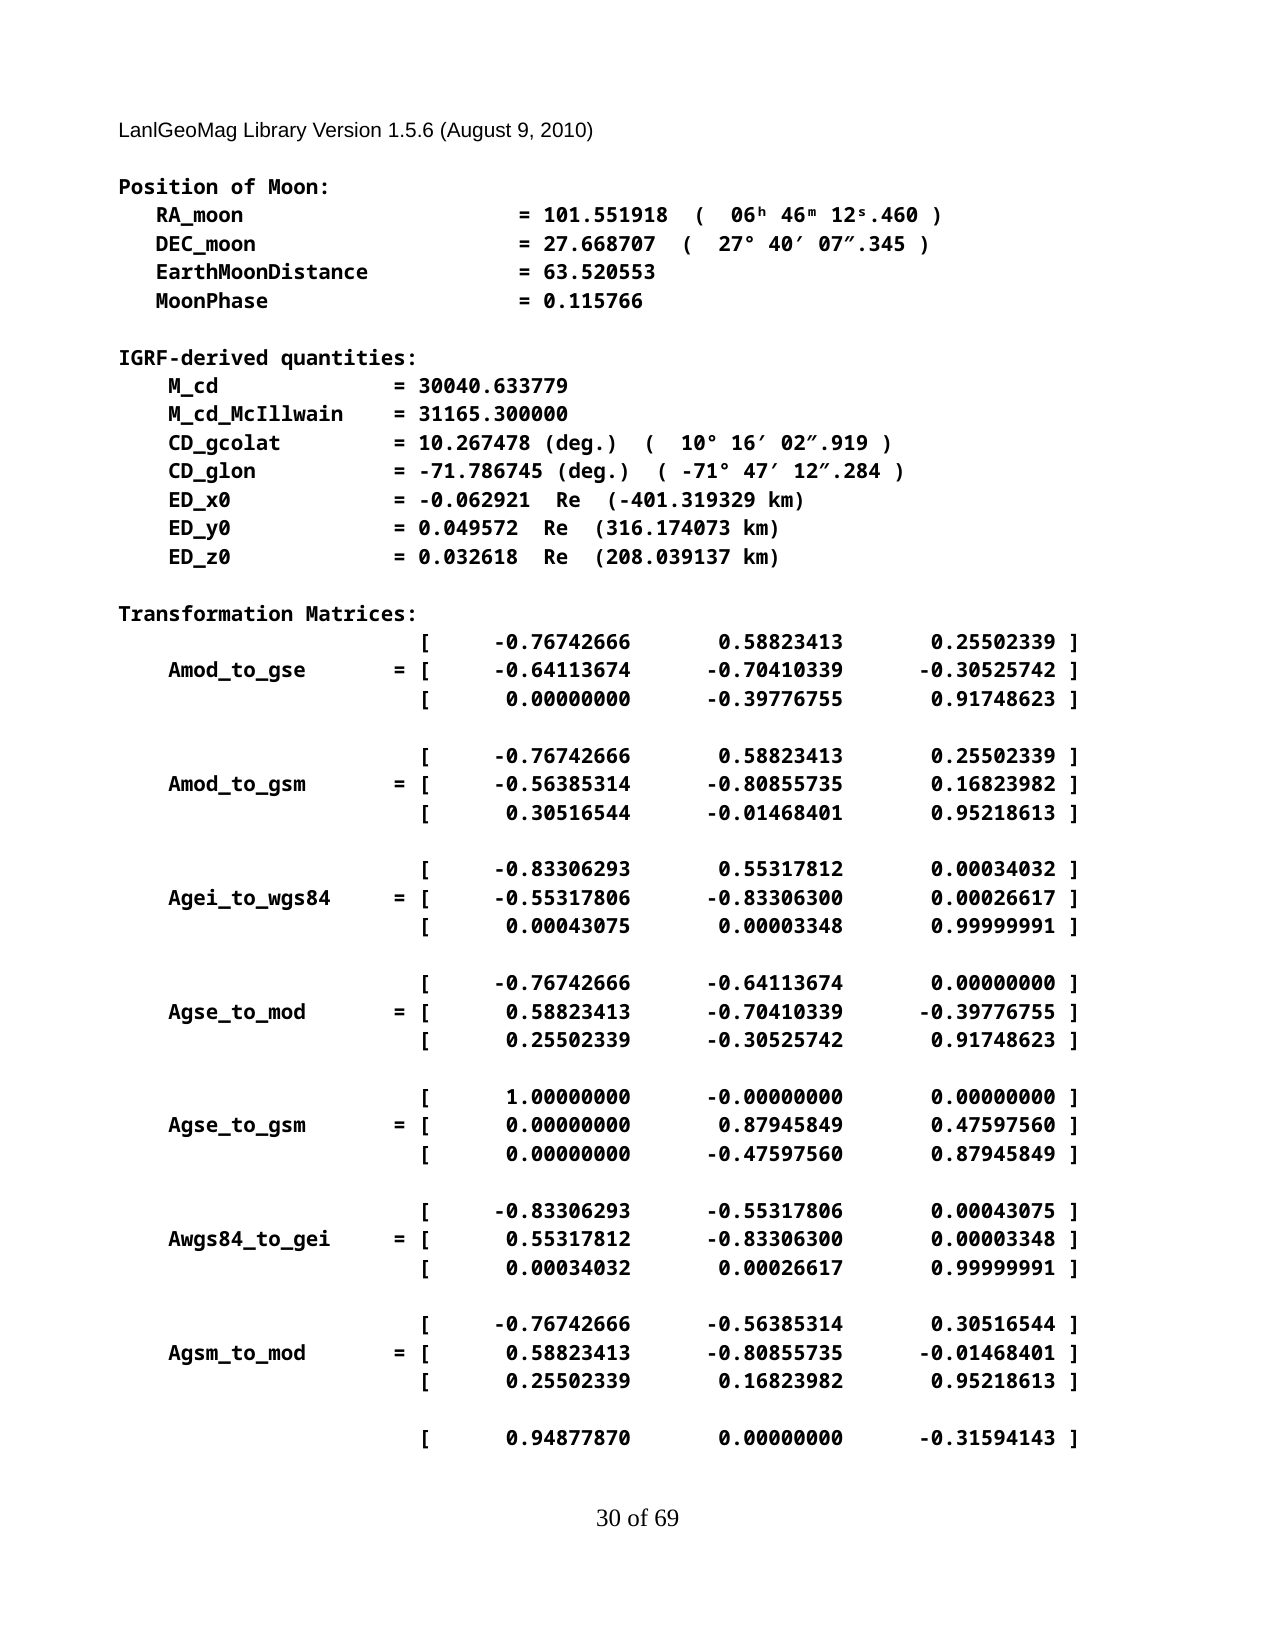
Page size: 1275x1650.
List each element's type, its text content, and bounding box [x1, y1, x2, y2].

text [ 0.00034032 0.00026617 0.99999991 ] [118, 1253, 1157, 1281]
text Agse_to_gsm = [ 0.00000000 0.87945849 0.47597560 ] [118, 1111, 1157, 1139]
text Agse_to_mod = [ 0.58823413 -0.70410339 -0.39776755 ] [118, 997, 1157, 1025]
text [ 0.00000000 -0.39776755 0.91748623 ] [118, 684, 1157, 712]
text Agei_to_wgs84 = [ -0.55317806 -0.83306300 0.00026617 ] [118, 883, 1157, 911]
text [ 0.30516544 -0.01468401 0.95218613 ] [118, 798, 1157, 826]
text IGRF-derived quantities: [118, 343, 1157, 371]
text [ -0.83306293 -0.55317806 0.00043075 ] [118, 1196, 1157, 1224]
text CD_gcolat = 10.267478 (deg.) ( 10° 16′ 02″.919 ) [118, 428, 1157, 456]
text DEC_moon = 27.668707 ( 27° 40′ 07″.345 ) [118, 229, 1157, 257]
text Agsm_to_mod = [ 0.58823413 -0.80855735 -0.01468401 ] [118, 1338, 1157, 1366]
text Amod_to_gse = [ -0.64113674 -0.70410339 -0.30525742 ] [118, 656, 1157, 684]
text Transformation Matrices: [118, 599, 1157, 627]
text CD_glon = -71.786745 (deg.) ( -71° 47′ 12″.284 ) [118, 456, 1157, 485]
text [ 0.94877870 0.00000000 -0.31594143 ] [118, 1423, 1157, 1452]
text [ -0.76742666 0.58823413 0.25502339 ] [118, 627, 1157, 656]
text [ 1.00000000 -0.00000000 0.00000000 ] [118, 1082, 1157, 1111]
text ED_y0 = 0.049572 Re (316.174073 km) [118, 513, 1157, 542]
text ED_x0 = -0.062921 Re (-401.319329 km) [118, 485, 1157, 513]
text [ -0.76742666 0.58823413 0.25502339 ] [118, 741, 1157, 769]
text [ -0.83306293 0.55317812 0.00034032 ] [118, 854, 1157, 883]
text M_cd = 30040.633779 [118, 371, 1157, 399]
text [ 0.00043075 0.00003348 0.99999991 ] [118, 911, 1157, 940]
text [ 0.00000000 -0.47597560 0.87945849 ] [118, 1139, 1157, 1167]
text ED_z0 = 0.032618 Re (208.039137 km) [118, 542, 1157, 570]
text [ -0.76742666 -0.56385314 0.30516544 ] [118, 1309, 1157, 1338]
text MoonPhase = 0.115766 [118, 286, 1157, 314]
text RA_moon = 101.551918 ( 06ʰ 46ᵐ 12ˢ.460 ) [118, 201, 1157, 229]
text [ 0.25502339 -0.30525742 0.91748623 ] [118, 1025, 1157, 1054]
text M_cd_McIllwain = 31165.300000 [118, 399, 1157, 428]
text [ 0.25502339 0.16823982 0.95218613 ] [118, 1366, 1157, 1395]
text Position of Moon: [118, 172, 1157, 201]
text [ -0.76742666 -0.64113674 0.00000000 ] [118, 968, 1157, 997]
text EarthMoonDistance = 63.520553 [118, 257, 1157, 286]
text Amod_to_gsm = [ -0.56385314 -0.80855735 0.16823982 ] [118, 769, 1157, 798]
text Awgs84_to_gei = [ 0.55317812 -0.83306300 0.00003348 ] [118, 1224, 1157, 1253]
